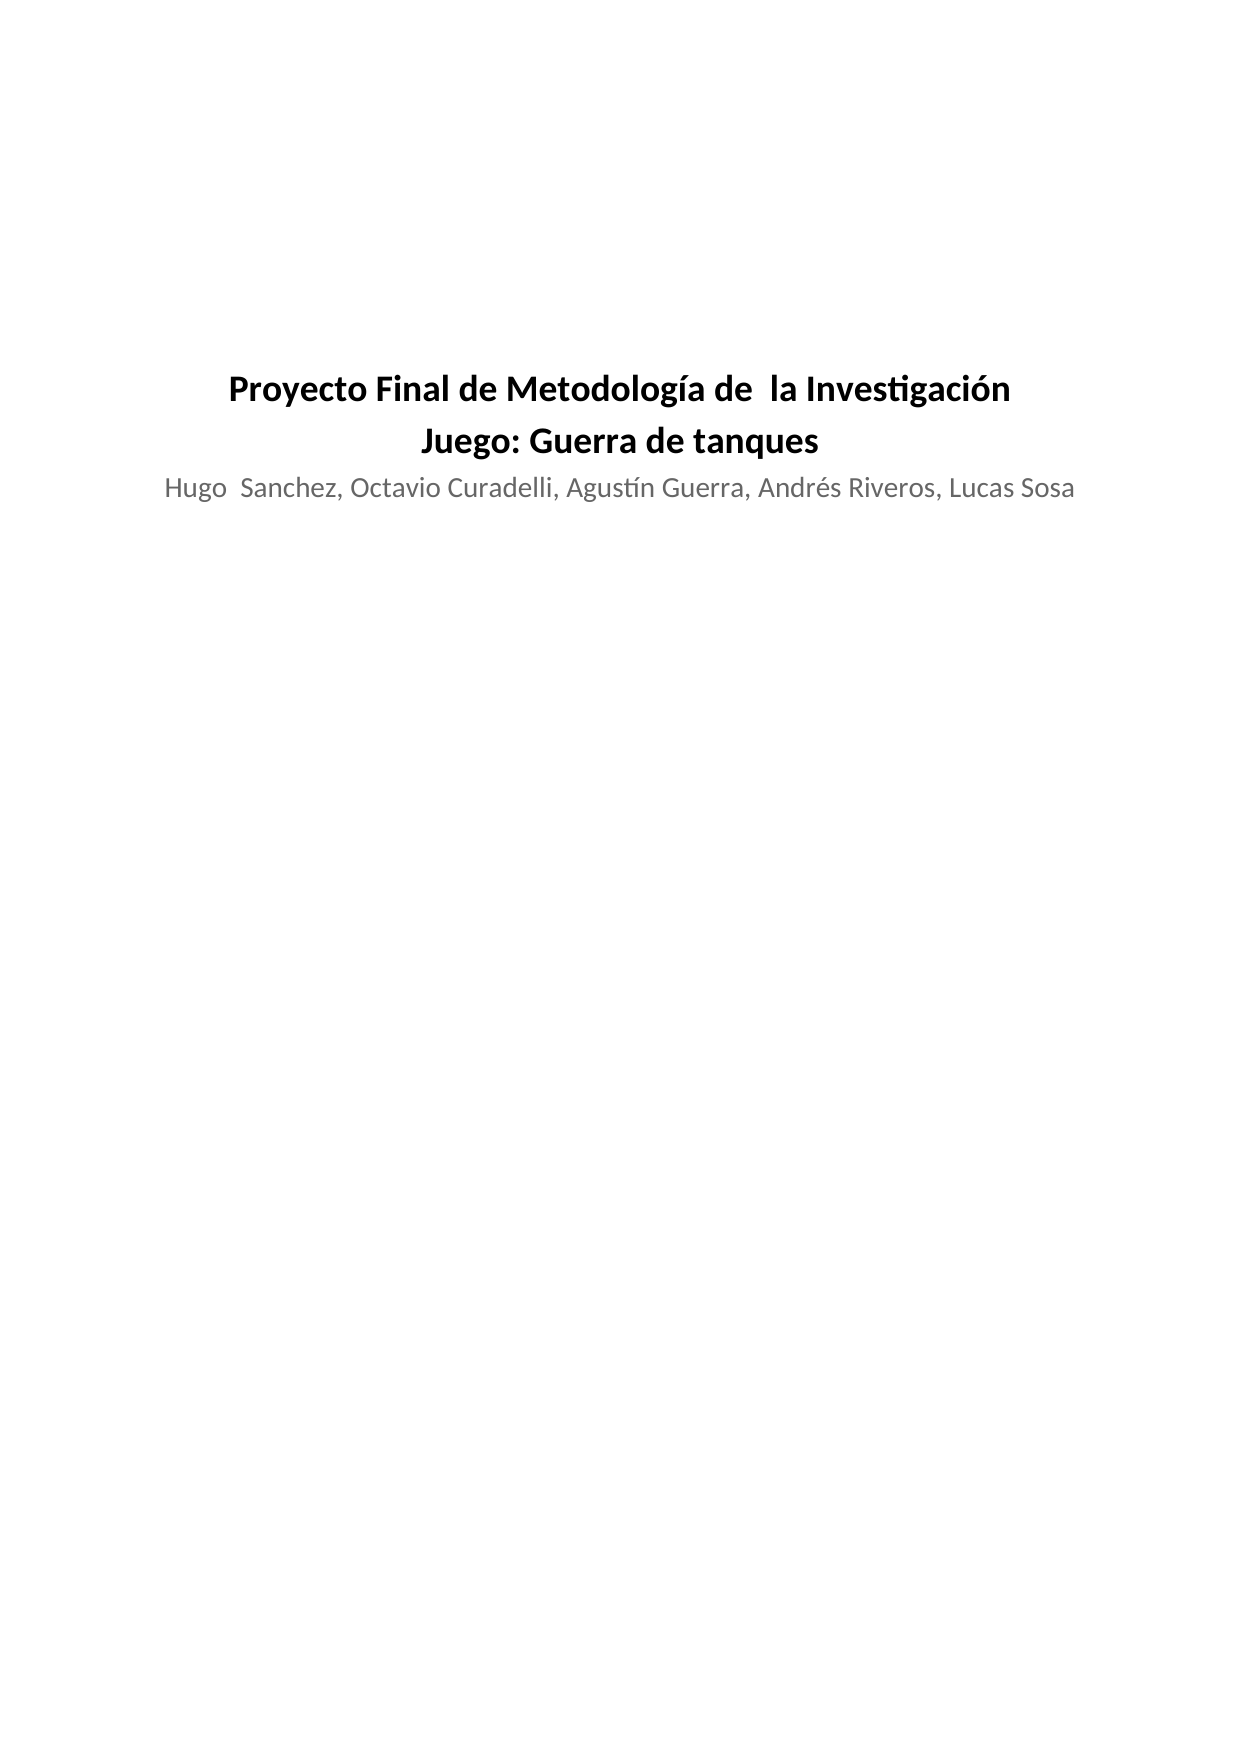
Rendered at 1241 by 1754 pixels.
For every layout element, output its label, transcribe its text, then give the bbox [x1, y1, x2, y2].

title Juego: Guerra de tanques [150, 417, 1090, 462]
title Proyecto Final de Metodología de la Investigación [150, 364, 1090, 410]
subtitle Hugo Sanchez, Octavio Curadelli, Agustín Guerra, Andrés Riveros, Lucas Sosa [150, 469, 1090, 504]
